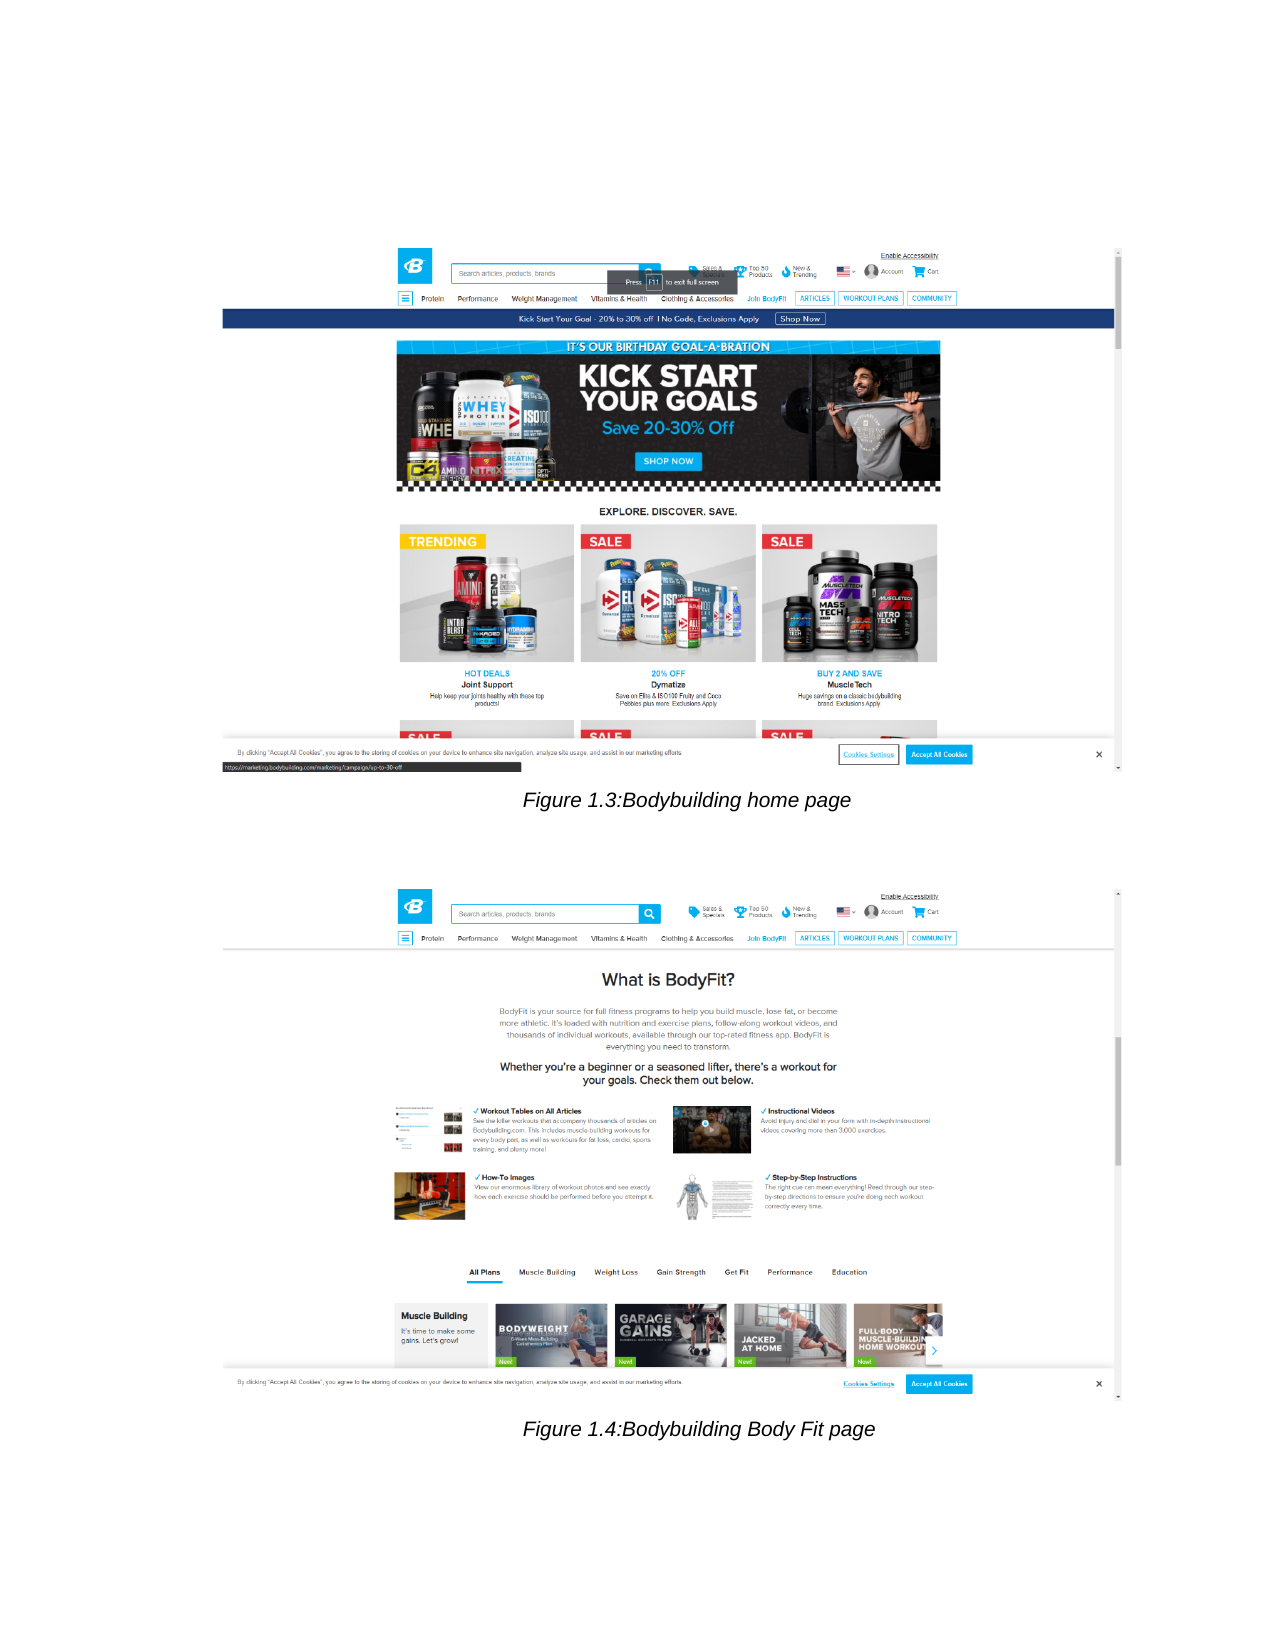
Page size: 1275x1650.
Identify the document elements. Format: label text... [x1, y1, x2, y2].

text Figure ‎1.4:Bodybuilding Body Fit page [448, 1417, 1127, 1441]
text Figure ‎1.3:Bodybuilding home page [448, 788, 1127, 812]
